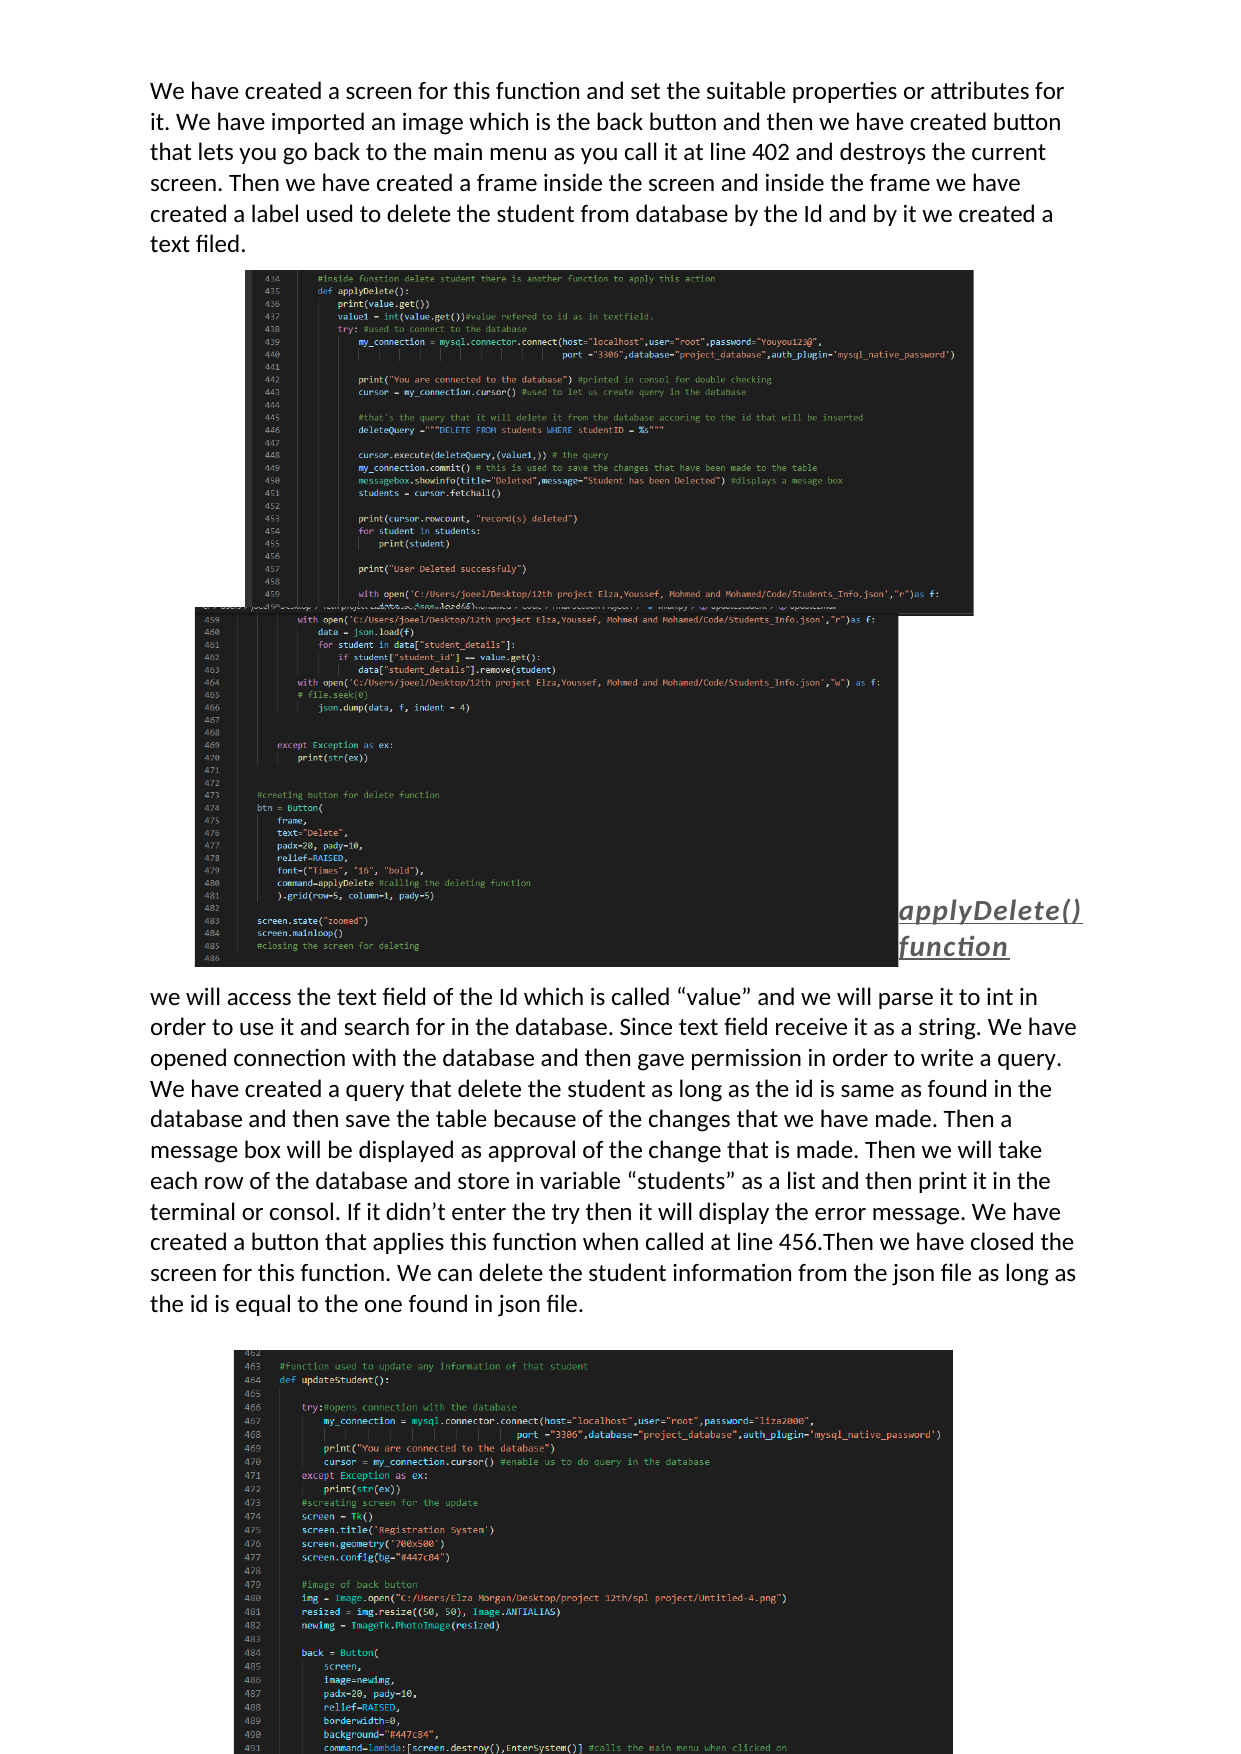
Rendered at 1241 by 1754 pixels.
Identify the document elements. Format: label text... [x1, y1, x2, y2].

subtitle applyDelete() function [899, 892, 1090, 964]
subtitle [150, 892, 194, 964]
text We have created a screen for this function and set the suitable properties or attributes for it. We have imported an image which is the back button and then we have created button that lets you go back to the main menu as you call it at line 402 and destroys the current screen. Then we have created a frame inside the screen and inside the frame we have created a label used to delete the student from database by the Id and by it we created a text filed. [150, 75, 1090, 259]
text we will access the text field of the Id which is called “value” and we will parse it to int in order to use it and search for in the database. Since text field receive it as a string. We have opened connection with the database and then gave permission in order to write a query. We have created a query that delete the student as long as the id is same as found in the database and then save the table because of the changes that we have made. Then a message box will be displayed as approval of the change that is made. Then we will take each row of the database and store in variable “students” as a list and then print it in the terminal or consol. If it didn’t enter the try then it will display the error message. We have created a button that applies this function when called at line 456.Then we have closed the screen for this function. We can delete the student information from the json file as long as the id is equal to the one found in json file. [150, 981, 1090, 1318]
